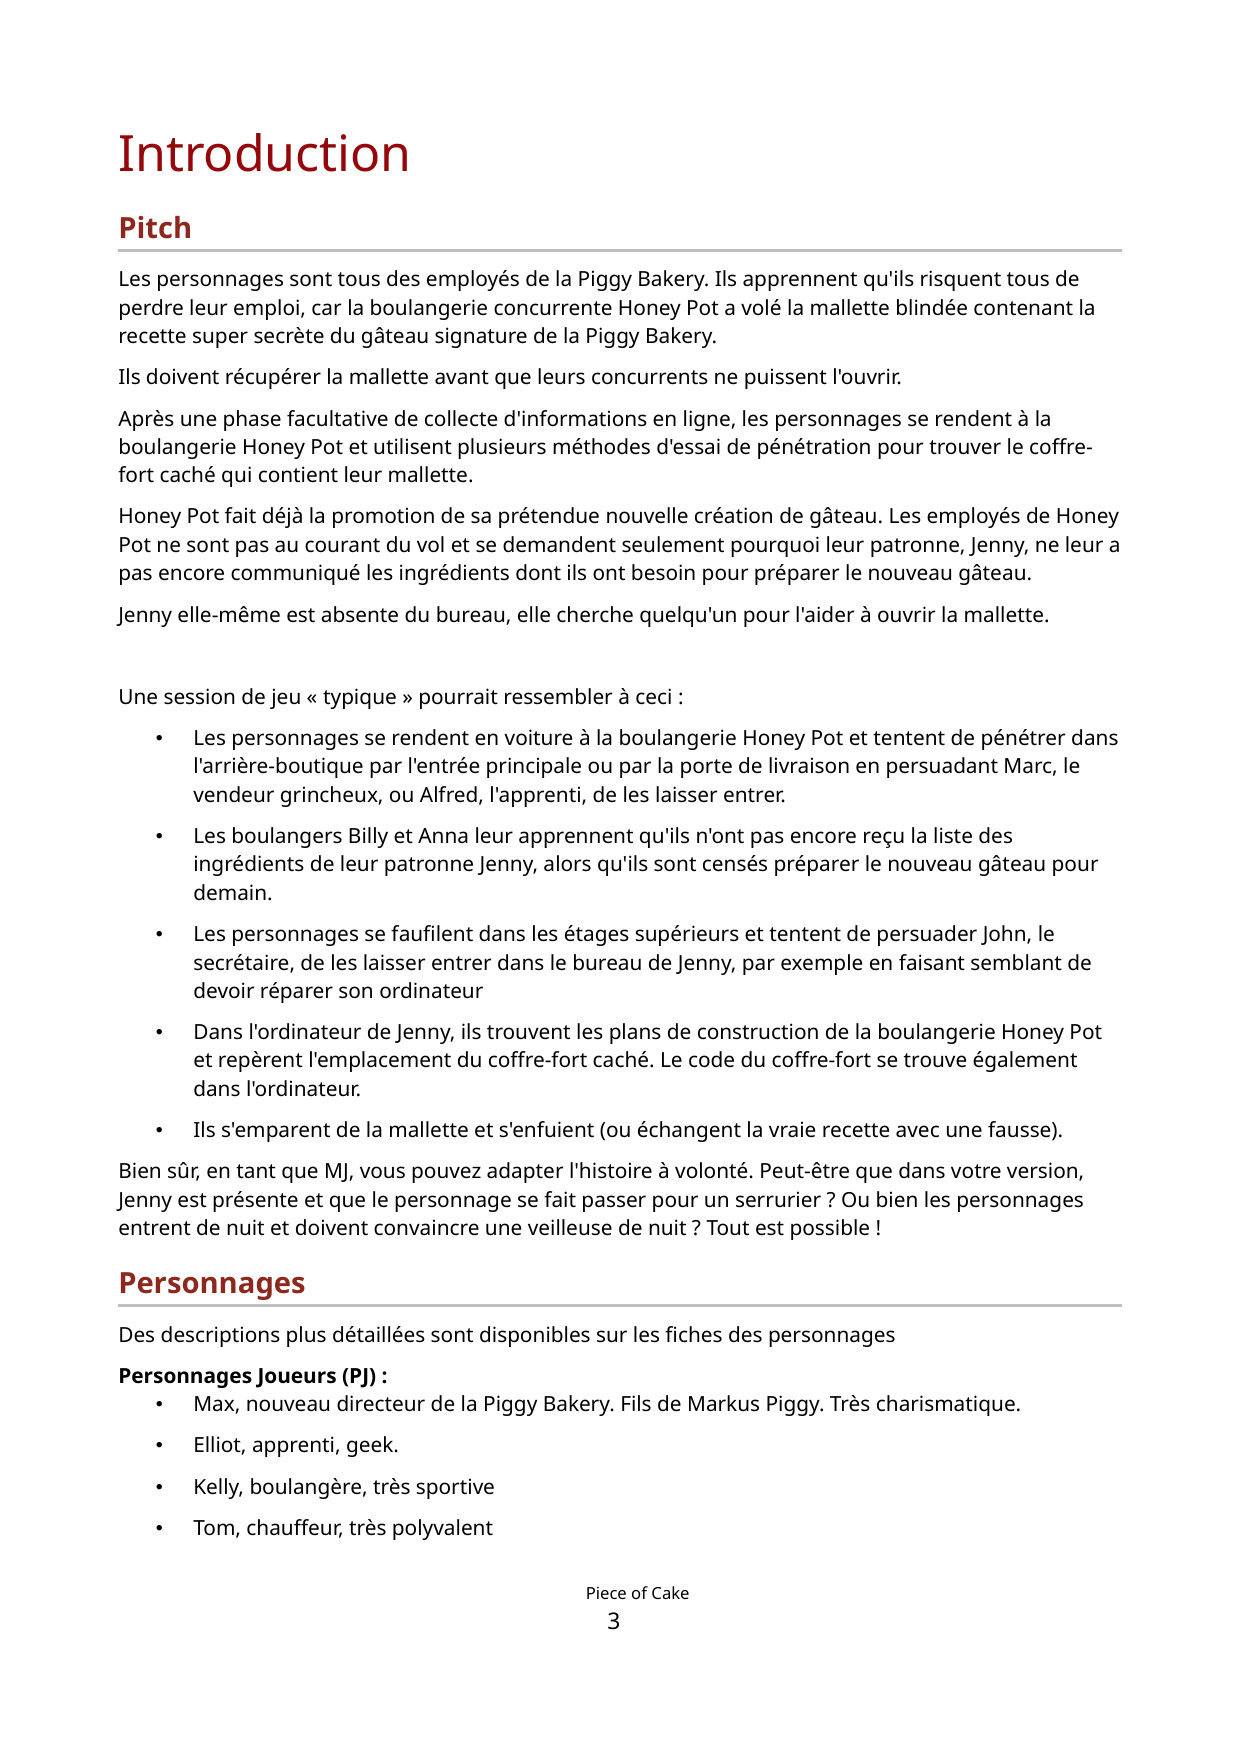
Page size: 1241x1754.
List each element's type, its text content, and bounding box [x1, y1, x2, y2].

list Elliot, apprenti, geek. [156, 1431, 1122, 1459]
text Honey Pot fait déjà la promotion de sa prétendue nouvelle création de gâteau. Les employés de Honey Pot ne sont pas au courant du vol et se demandent seulement pourquoi leur patronne, Jenny, ne leur a pas encore communiqué les ingrédients dont ils ont besoin pour préparer le nouveau gâteau. [118, 502, 1122, 587]
list Dans l'ordinateur de Jenny, ils trouvent les plans de construction de la boulangerie Honey Pot et repèrent l'emplacement du coffre-fort caché. Le code du coffre-fort se trouve également dans l'ordinateur. [156, 1017, 1122, 1102]
list Les personnages se faufilent dans les étages supérieurs et tentent de persuader John, le secrétaire, de les laisser entrer dans le bureau de Jenny, par exemple en faisant semblant de devoir réparer son ordinateur [156, 919, 1122, 1004]
text Des descriptions plus détaillées sont disponibles sur les fiches des personnages [118, 1320, 1122, 1348]
list Kelly, boulangère, très sportive [156, 1472, 1122, 1500]
text Après une phase facultative de collecte d'informations en ligne, les personnages se rendent à la boulangerie Honey Pot et utilisent plusieurs méthodes d'essai de pénétration pour trouver le coffre-fort caché qui contient leur mallette. [118, 404, 1122, 489]
list Les boulangers Billy et Anna leur apprennent qu'ils n'ont pas encore reçu la liste des ingrédients de leur patronne Jenny, alors qu'ils sont censés préparer le nouveau gâteau pour demain. [156, 821, 1122, 906]
list Les personnages se rendent en voiture à la boulangerie Honey Pot et tentent de pénétrer dans l'arrière-boutique par l'entrée principale ou par la porte de livraison en persuadant Marc, le vendeur grincheux, ou Alfred, l'apprenti, de les laisser entrer. [156, 723, 1122, 808]
text Jenny elle-même est absente du bureau, elle cherche quelqu'un pour l'aider à ouvrir la mallette. [118, 600, 1122, 628]
text Personnages Joueurs (PJ) : [118, 1361, 1122, 1389]
text Une session de jeu « typique » pourrait ressembler à ceci : [118, 682, 1122, 710]
title Introduction [118, 118, 1122, 186]
list Tom, chauffeur, très polyvalent [156, 1513, 1122, 1541]
subtitle Personnages [118, 1262, 1122, 1304]
text Les personnages sont tous des employés de la Piggy Bakery. Ils apprennent qu'ils risquent tous de perdre leur emploi, car la boulangerie concurrente Honey Pot a volé la mallette blindée contenant la recette super secrète du gâteau signature de la Piggy Bakery. [118, 264, 1122, 350]
subtitle Pitch [118, 207, 1122, 249]
text Bien sûr, en tant que MJ, vous pouvez adapter l'histoire à volonté. Peut-être que dans votre version, Jenny est présente et que le personnage se fait passer pour un serrurier ? Ou bien les personnages entrent de nuit et doivent convaincre une veilleuse de nuit ? Tout est possible ! [118, 1156, 1122, 1242]
list Max, nouveau directeur de la Piggy Bakery. Fils de Markus Piggy. Très charismatique. [156, 1389, 1122, 1418]
text Ils doivent récupérer la mallette avant que leurs concurrents ne puissent l'ouvrir. [118, 362, 1122, 391]
list Ils s'emparent de la mallette et s'enfuient (ou échangent la vraie recette avec une fausse). [156, 1115, 1122, 1144]
